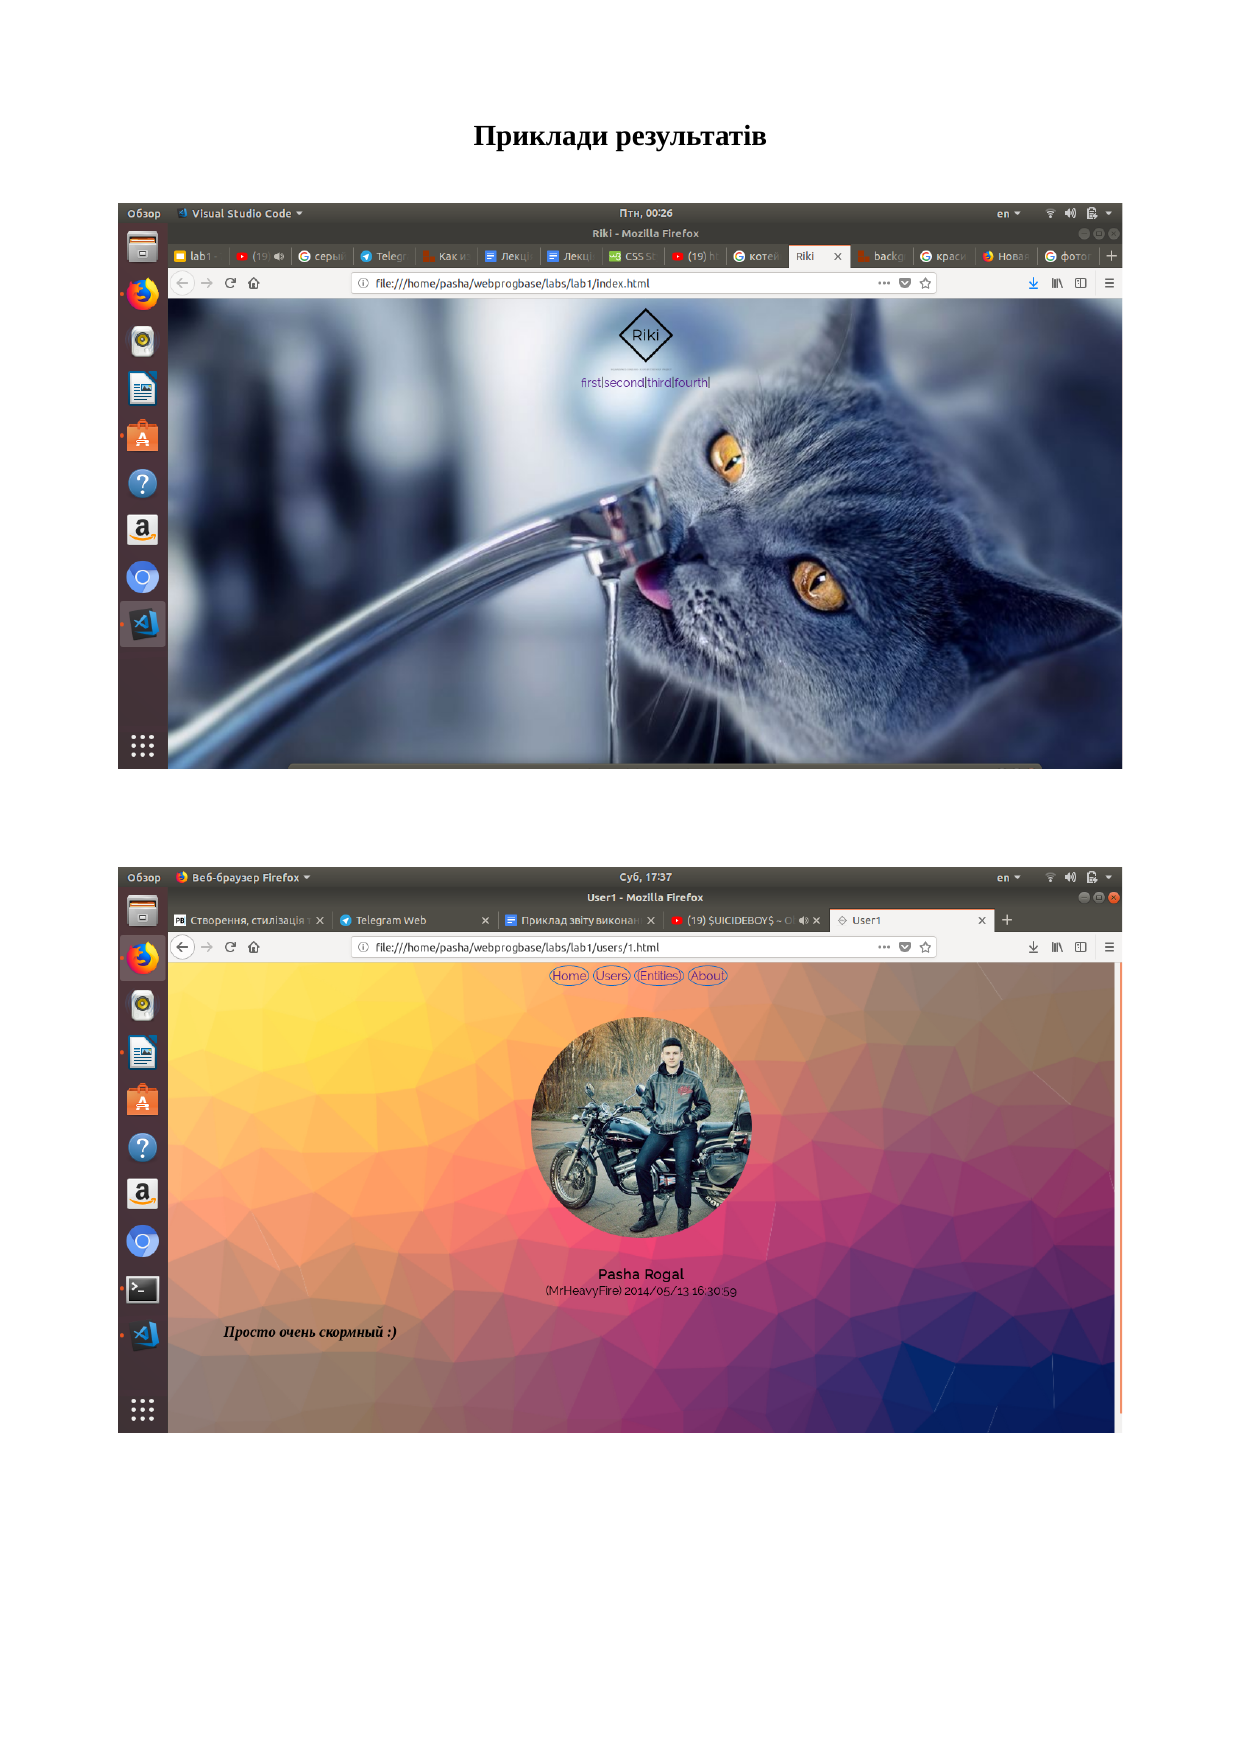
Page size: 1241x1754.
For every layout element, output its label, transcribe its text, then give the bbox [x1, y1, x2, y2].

picture [118, 203, 1123, 769]
picture [118, 867, 1123, 1433]
text Приклади результатів [118, 118, 1122, 152]
